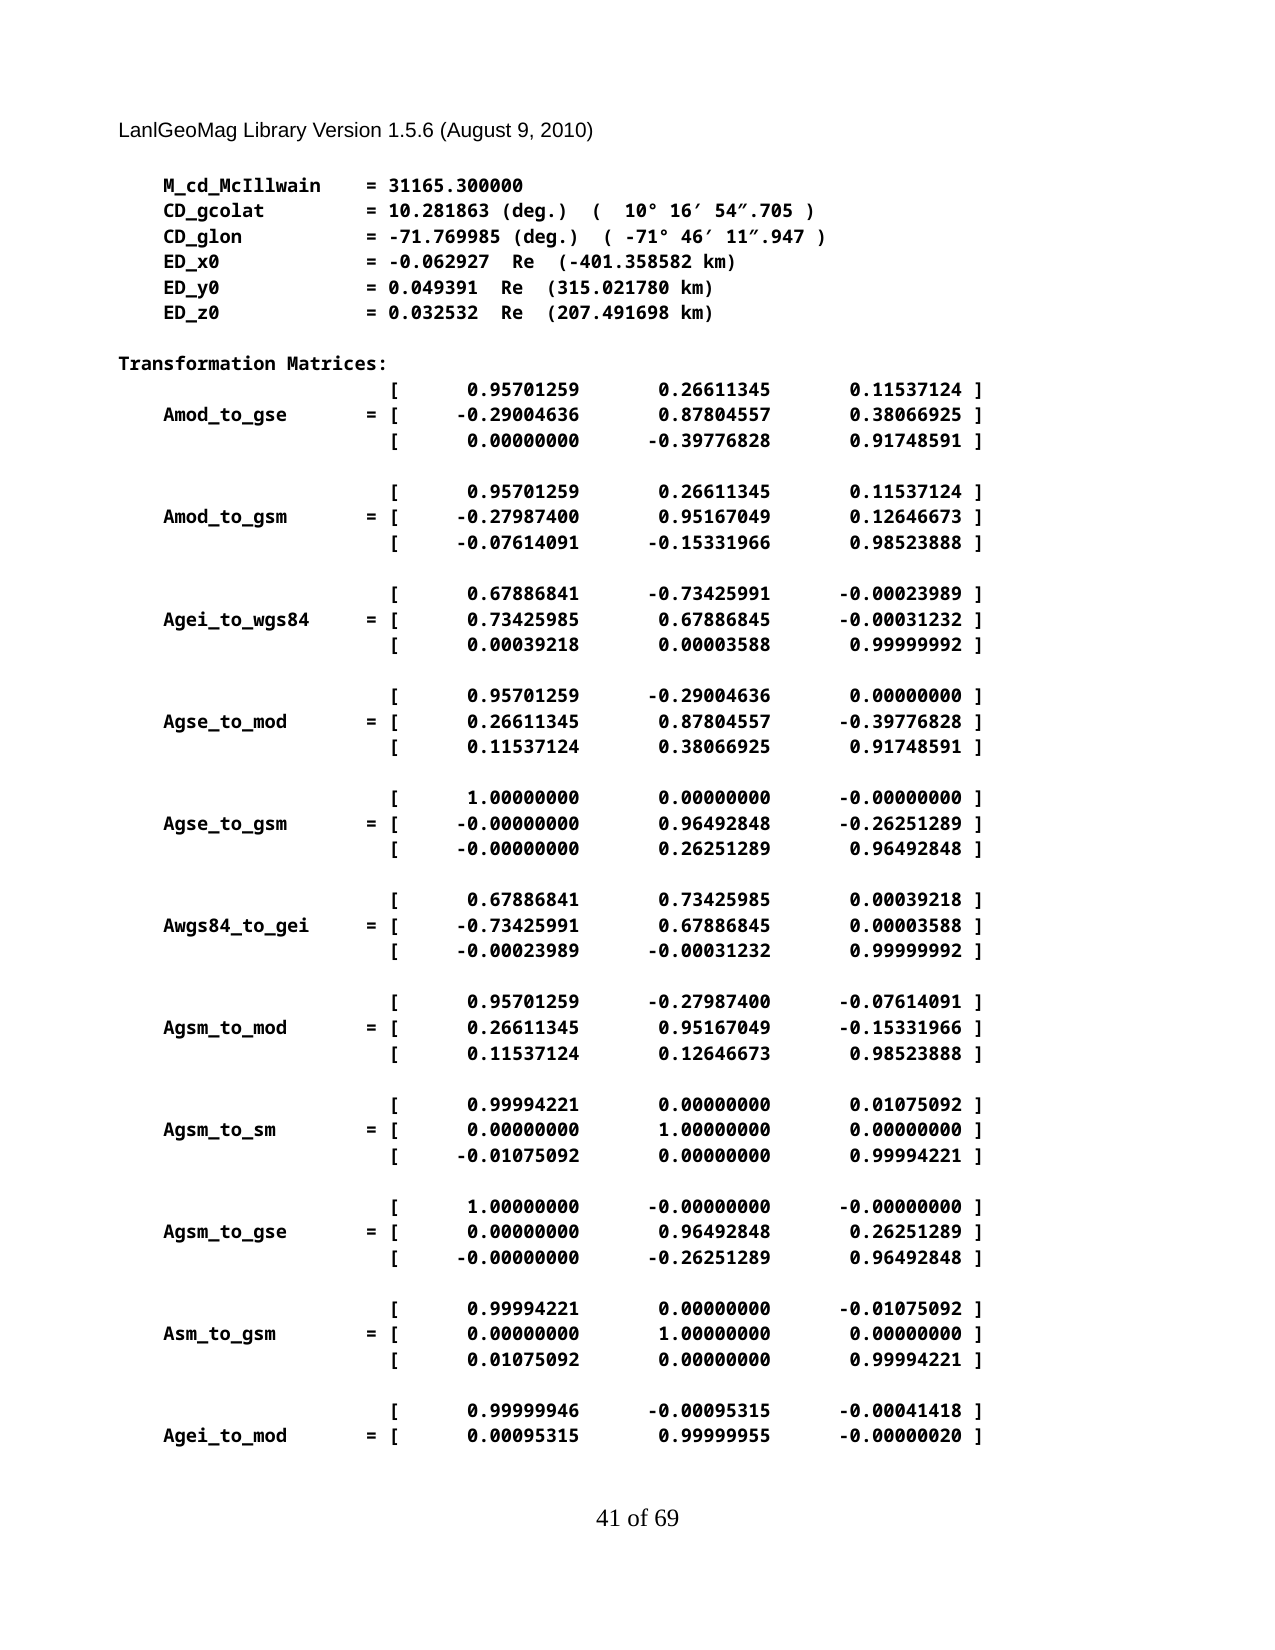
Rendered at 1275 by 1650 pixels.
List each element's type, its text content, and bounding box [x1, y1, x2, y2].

text [ 1.00000000 0.00000000 -0.00000000 ] [118, 784, 1157, 810]
text Agsm_to_gse = [ 0.00000000 0.96492848 0.26251289 ] [118, 1218, 1157, 1244]
text [ 0.95701259 0.26611345 0.11537124 ] [118, 478, 1157, 504]
text Agei_to_mod = [ 0.00095315 0.99999955 -0.00000020 ] [118, 1423, 1157, 1448]
text Amod_to_gsm = [ -0.27987400 0.95167049 0.12646673 ] [118, 504, 1157, 529]
text [ 0.11537124 0.38066925 0.91748591 ] [118, 733, 1157, 759]
text [ -0.01075092 0.00000000 0.99994221 ] [118, 1142, 1157, 1167]
text CD_gcolat = 10.281863 (deg.) ( 10° 16′ 54″.705 ) [118, 198, 1157, 223]
text Agse_to_gsm = [ -0.00000000 0.96492848 -0.26251289 ] [118, 810, 1157, 836]
text Awgs84_to_gei = [ -0.73425991 0.67886845 0.00003588 ] [118, 912, 1157, 938]
text Agsm_to_mod = [ 0.26611345 0.95167049 -0.15331966 ] [118, 1014, 1157, 1040]
text [ 0.95701259 0.26611345 0.11537124 ] [118, 376, 1157, 402]
text [ 0.99994221 0.00000000 -0.01075092 ] [118, 1295, 1157, 1321]
text Transformation Matrices: [118, 351, 1157, 376]
text Agei_to_wgs84 = [ 0.73425985 0.67886845 -0.00031232 ] [118, 606, 1157, 631]
text M_cd_McIllwain = 31165.300000 [118, 172, 1157, 198]
text CD_glon = -71.769985 (deg.) ( -71° 46′ 11″.947 ) [118, 223, 1157, 249]
text [ 0.01075092 0.00000000 0.99994221 ] [118, 1346, 1157, 1372]
text ED_y0 = 0.049391 Re (315.021780 km) [118, 274, 1157, 300]
text [ -0.07614091 -0.15331966 0.98523888 ] [118, 529, 1157, 555]
text [ -0.00000000 0.26251289 0.96492848 ] [118, 836, 1157, 861]
text [ 0.11537124 0.12646673 0.98523888 ] [118, 1040, 1157, 1065]
text [ 0.67886841 -0.73425991 -0.00023989 ] [118, 580, 1157, 606]
text Agse_to_mod = [ 0.26611345 0.87804557 -0.39776828 ] [118, 708, 1157, 733]
text [ 0.95701259 -0.27987400 -0.07614091 ] [118, 989, 1157, 1014]
text ED_x0 = -0.062927 Re (-401.358582 km) [118, 249, 1157, 274]
text Agsm_to_sm = [ 0.00000000 1.00000000 0.00000000 ] [118, 1116, 1157, 1142]
text [ 0.00000000 -0.39776828 0.91748591 ] [118, 427, 1157, 453]
text [ 1.00000000 -0.00000000 -0.00000000 ] [118, 1193, 1157, 1218]
text [ 0.99999946 -0.00095315 -0.00041418 ] [118, 1397, 1157, 1423]
text [ 0.99994221 0.00000000 0.01075092 ] [118, 1091, 1157, 1116]
text ED_z0 = 0.032532 Re (207.491698 km) [118, 300, 1157, 325]
text Amod_to_gse = [ -0.29004636 0.87804557 0.38066925 ] [118, 402, 1157, 427]
text [ -0.00023989 -0.00031232 0.99999992 ] [118, 938, 1157, 963]
text [ -0.00000000 -0.26251289 0.96492848 ] [118, 1244, 1157, 1269]
text [ 0.00039218 0.00003588 0.99999992 ] [118, 631, 1157, 657]
text [ 0.95701259 -0.29004636 0.00000000 ] [118, 682, 1157, 708]
text [ 0.67886841 0.73425985 0.00039218 ] [118, 887, 1157, 912]
text Asm_to_gsm = [ 0.00000000 1.00000000 0.00000000 ] [118, 1321, 1157, 1346]
